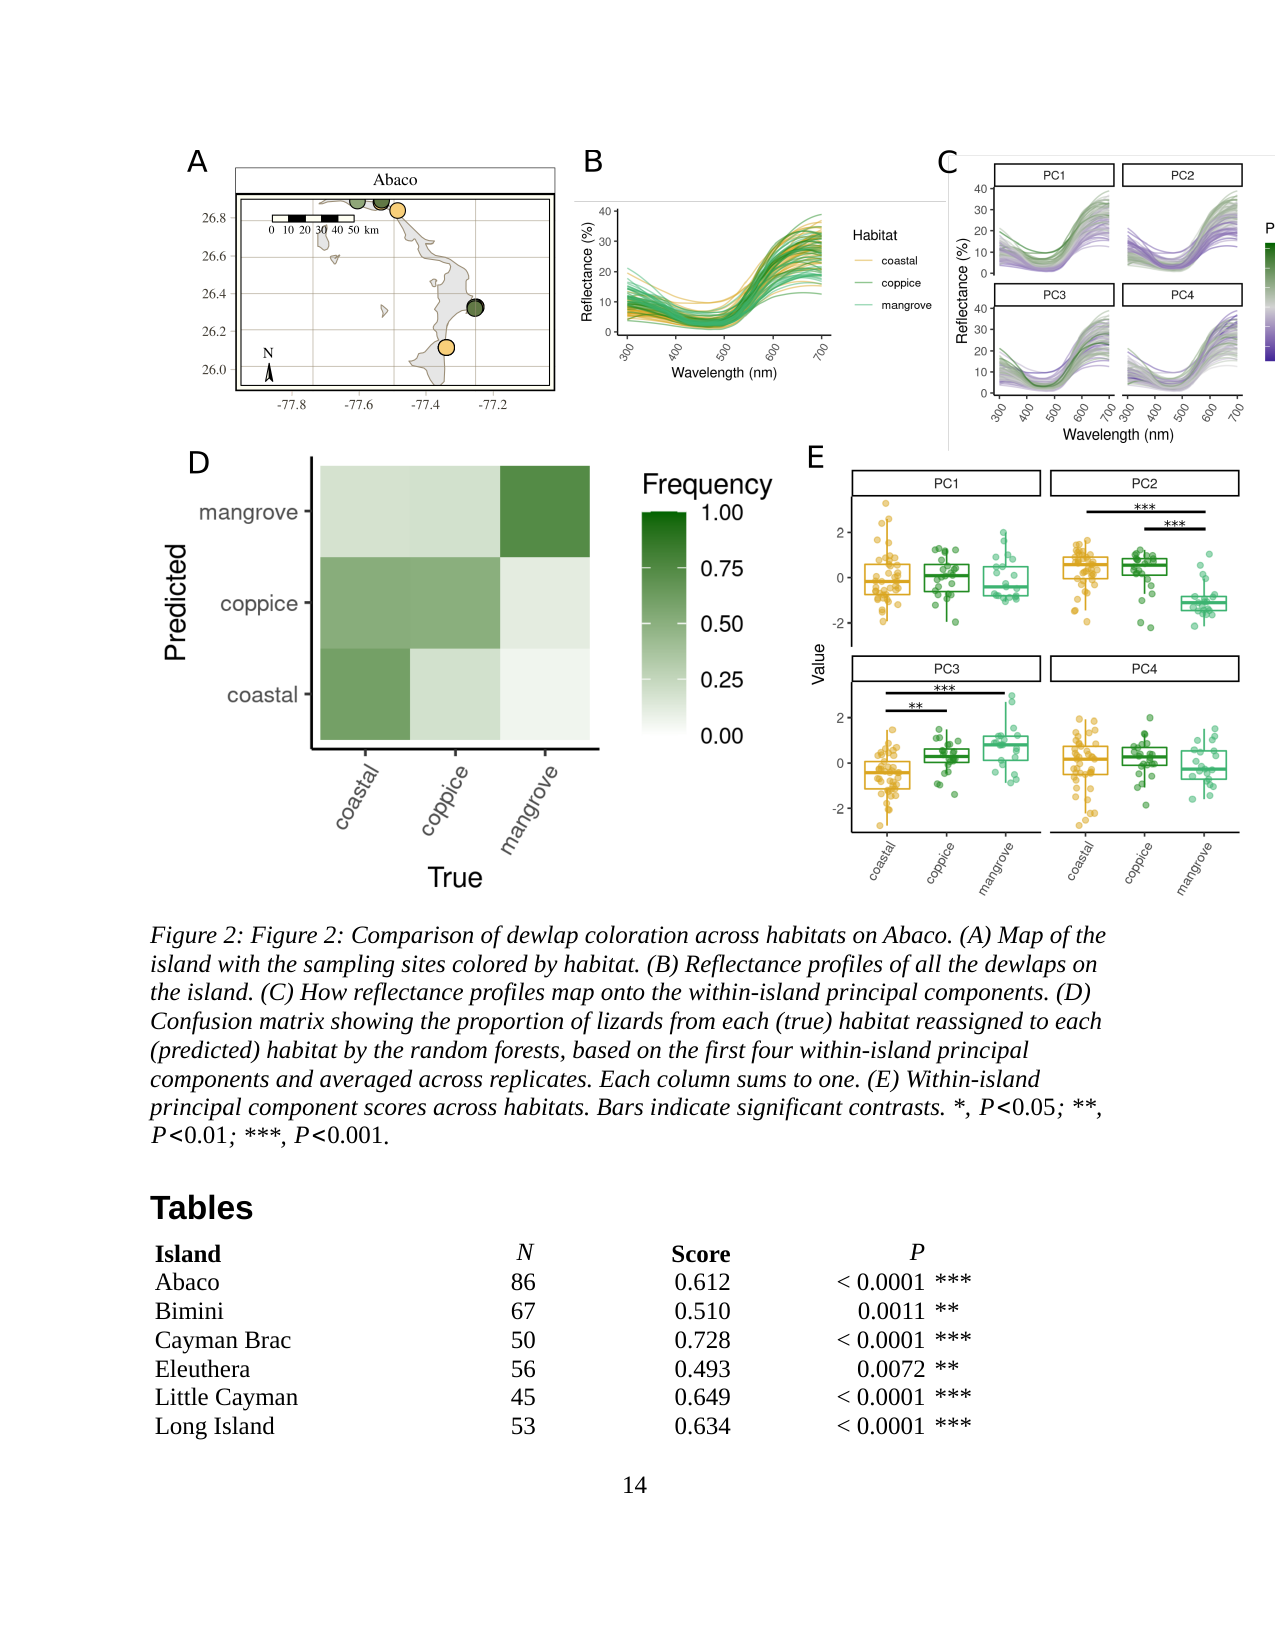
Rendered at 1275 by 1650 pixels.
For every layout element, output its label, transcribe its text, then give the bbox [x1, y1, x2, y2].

table_cell 0.0072 [735, 1354, 930, 1382]
table_cell Long Island [150, 1411, 345, 1440]
table_cell Eleuthera [150, 1354, 345, 1382]
table_cell *** [930, 1383, 1125, 1411]
picture [150, 150, 1275, 908]
table_cell Bimini [150, 1296, 345, 1325]
table_cell *** [930, 1325, 1125, 1354]
table_cell < 0.0001 [735, 1325, 930, 1354]
table_cell < 0.0001 [735, 1268, 930, 1296]
table_cell 50 [345, 1325, 540, 1354]
table_cell 0.0011 [735, 1296, 930, 1325]
table_cell 86 [345, 1268, 540, 1296]
text Figure 2: Figure 2: Comparison of dewlap coloration across habitats on Abaco. (A) Map of the island with the sampling sites colored by habitat. (B) Reflectance profiles of all the dewlaps on the island. (C) How reflectance profiles map onto the within-island principal components. (D) Confusion matrix showing the proportion of lizards from each (true) habitat reassigned to each (predicted) habitat by the random forests, based on the first four within-island principal components and averaged across replicates. Each column sums to one. (E) Within-island principal component scores across habitats. Bars indicate significant contrasts. *, ; **, ; ***, . [150, 920, 1125, 1150]
table_cell *** [930, 1411, 1125, 1440]
table_cell 0.493 [540, 1354, 735, 1382]
table_cell < 0.0001 [735, 1383, 930, 1411]
table_cell ** [930, 1354, 1125, 1382]
table_header Score [540, 1239, 735, 1267]
table_cell Little Cayman [150, 1383, 345, 1411]
table_cell 53 [345, 1411, 540, 1440]
table_header [345, 1239, 540, 1267]
table_cell 0.649 [540, 1383, 735, 1411]
table_cell Abaco [150, 1268, 345, 1296]
table_cell 0.510 [540, 1296, 735, 1325]
table_cell 56 [345, 1354, 540, 1382]
table_cell Cayman Brac [150, 1325, 345, 1354]
subtitle Tables [150, 1187, 1125, 1226]
table_cell 45 [345, 1383, 540, 1411]
table_header Island [150, 1239, 345, 1267]
table_cell *** [930, 1268, 1125, 1296]
table_cell 0.612 [540, 1268, 735, 1296]
table_cell < 0.0001 [735, 1411, 930, 1440]
table_cell 67 [345, 1296, 540, 1325]
table_header [735, 1239, 930, 1267]
table_cell 0.728 [540, 1325, 735, 1354]
table_cell 0.634 [540, 1411, 735, 1440]
table_cell ** [930, 1296, 1125, 1325]
table_header [930, 1239, 1125, 1267]
